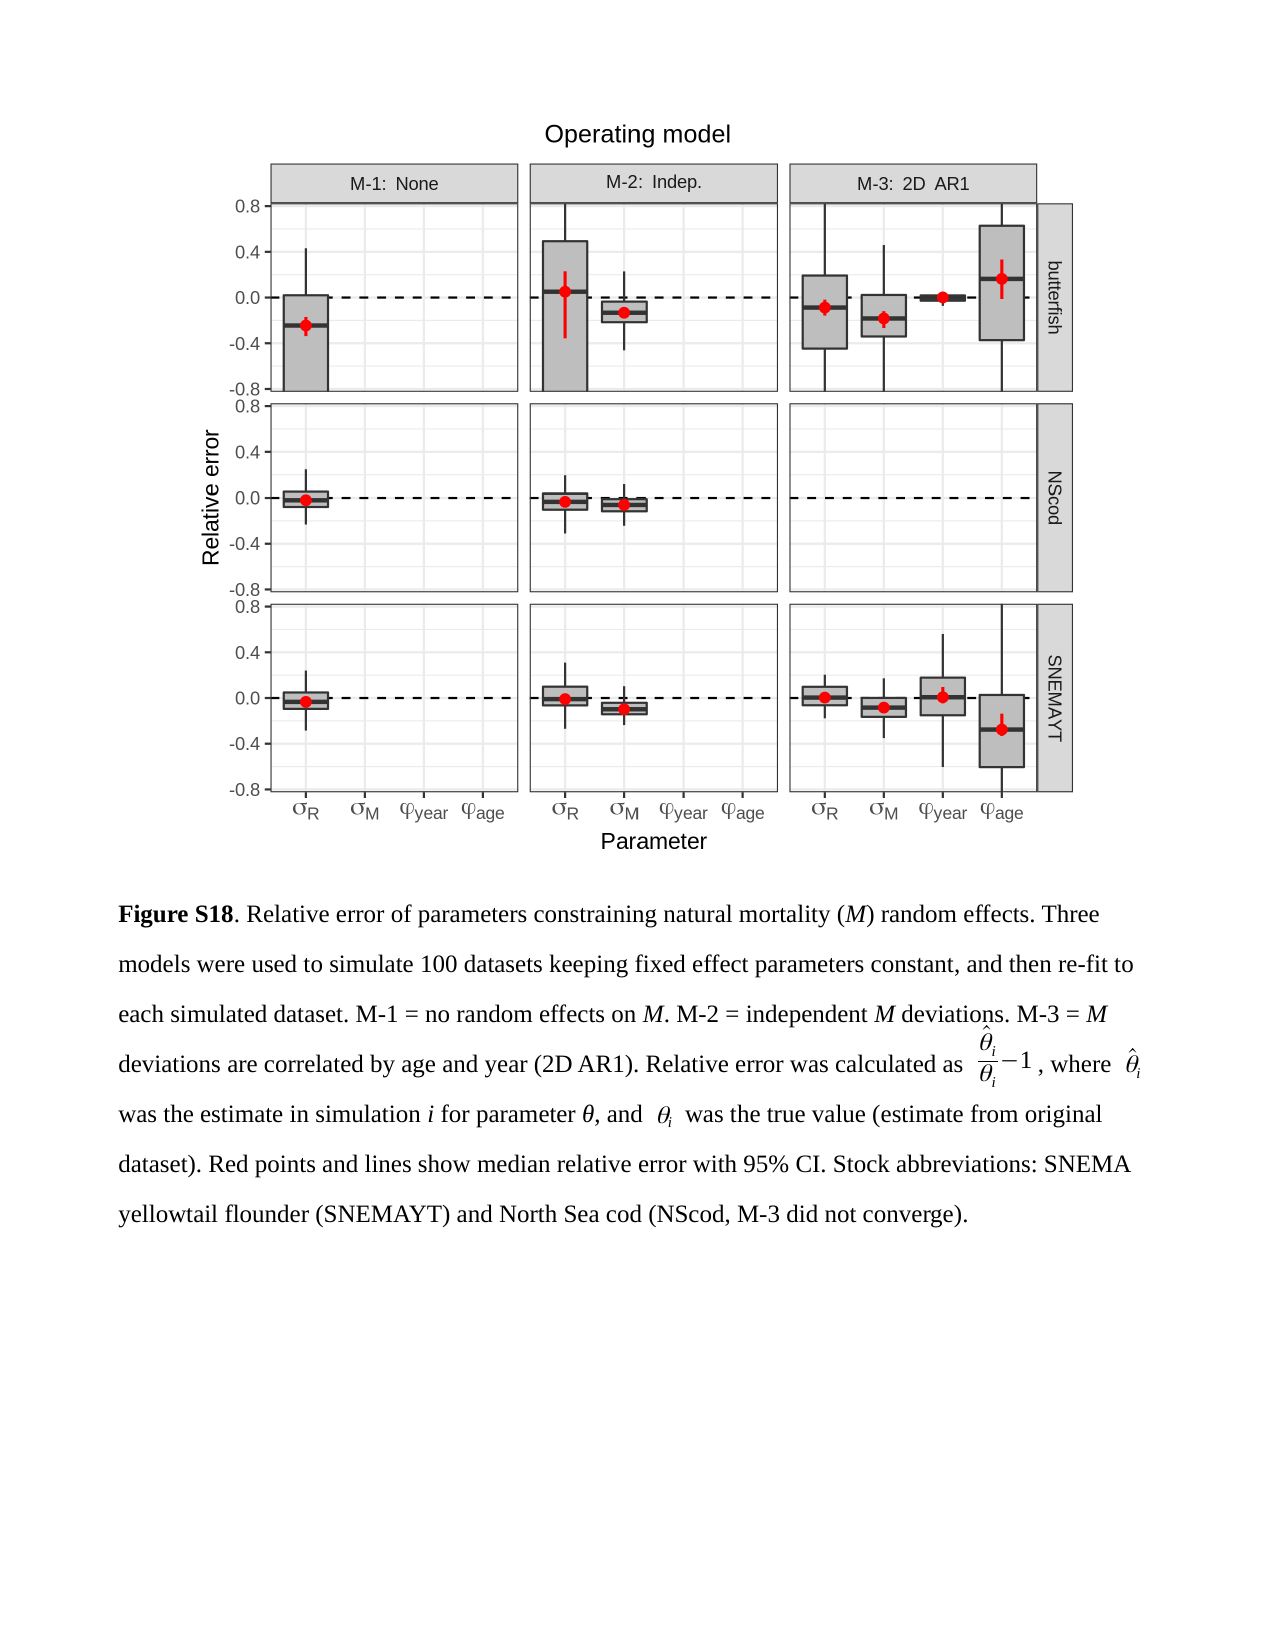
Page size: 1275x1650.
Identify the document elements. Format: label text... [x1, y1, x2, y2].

picture [187, 118, 1088, 869]
text Figure S18. Relative error of parameters constraining natural mortality (M) random effects. Three models were used to simulate 100 datasets keeping fixed effect parameters constant, and then re-fit to each simulated dataset. M-1 = no random effects on M. M-2 = independent M deviations. M-3 = M deviations are correlated by age and year (2D AR1). Relative error was calculated as , where was the estimate in simulation i for parameter θ, and was the true value (estimate from original dataset). Red points and lines show median relative error with 95% CI. Stock abbreviations: SNEMA yellowtail flounder (SNEMAYT) and North Sea cod (NScod, M-3 did not converge). [118, 882, 1157, 1232]
